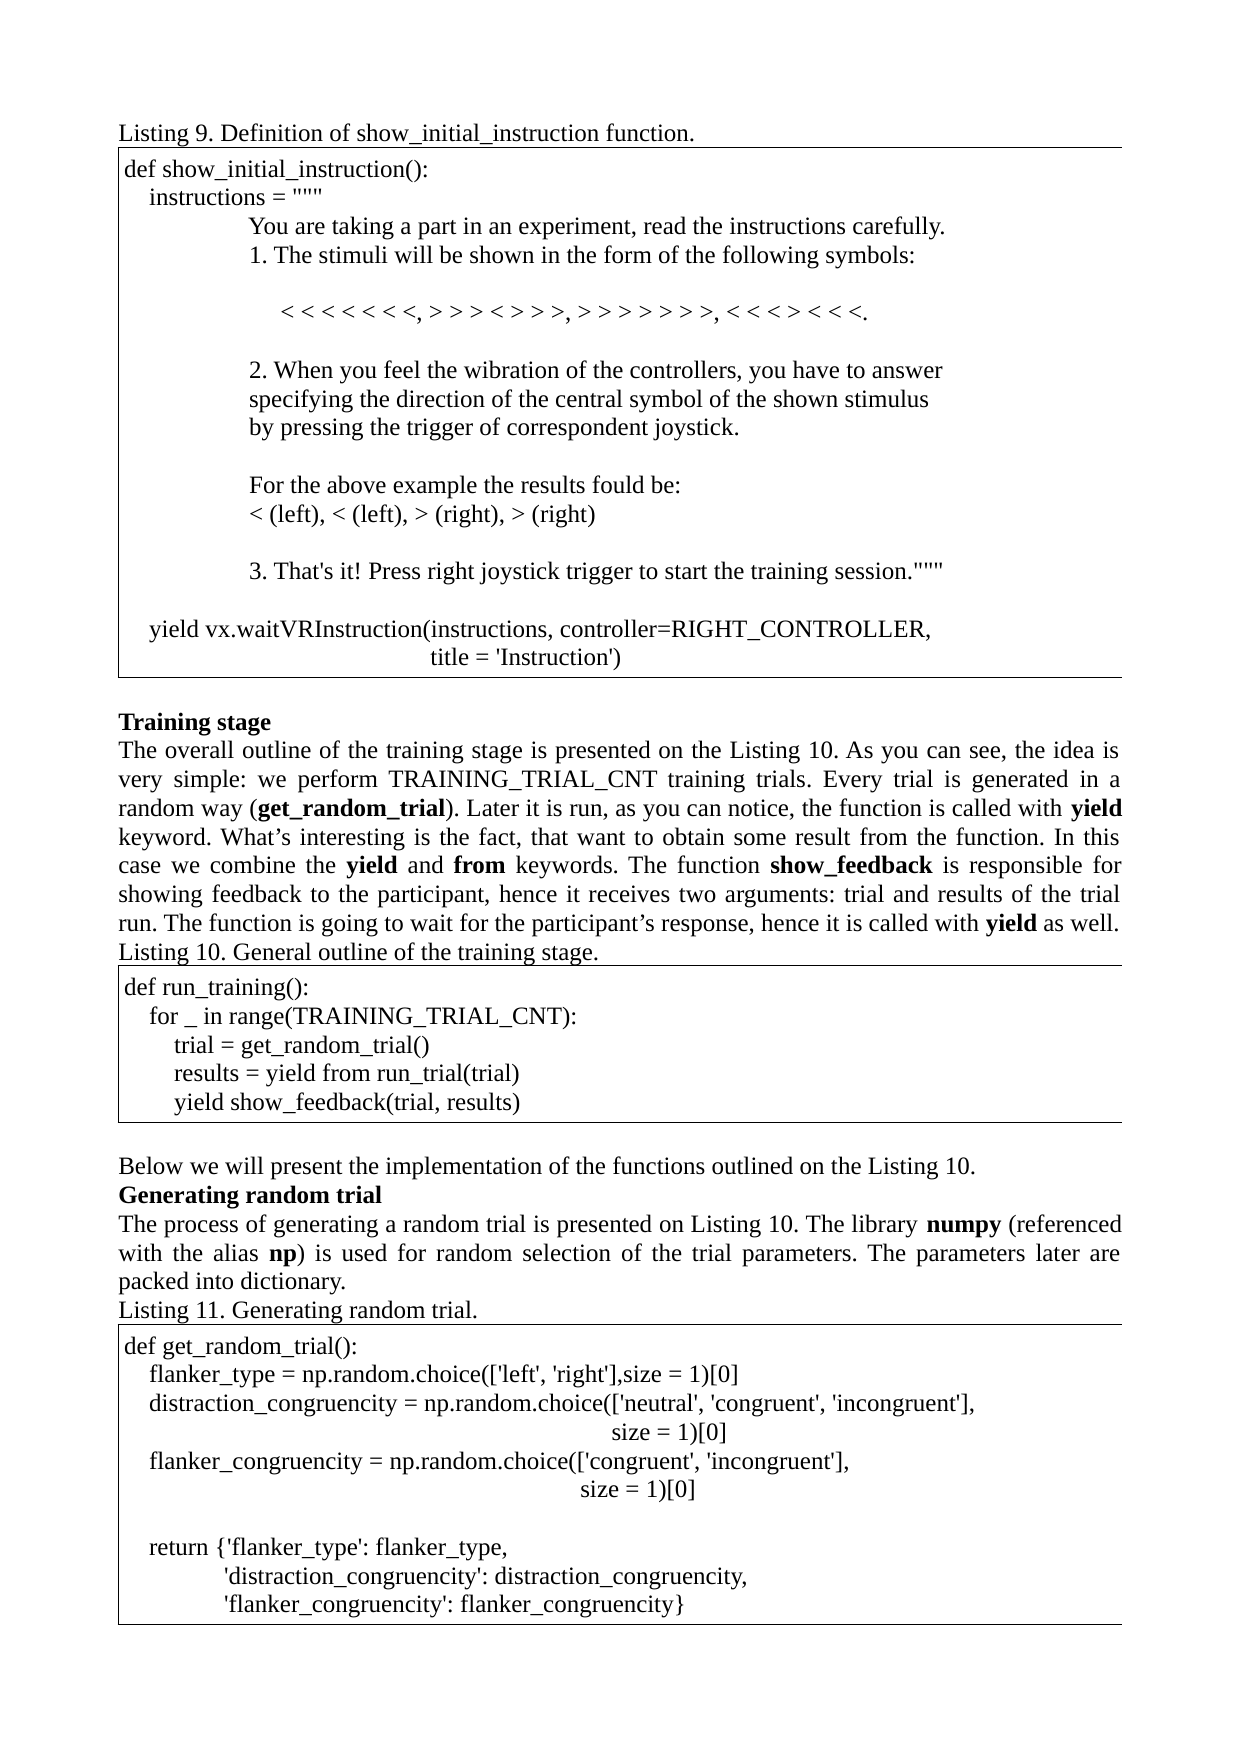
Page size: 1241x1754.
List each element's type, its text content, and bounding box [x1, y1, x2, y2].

table_header def run_training(): for _ in range(TRAINING_TRIAL_CNT): trial = get_random_trial() results = yield from run_trial(trial) yield show_feedback(trial, results) [119, 966, 1122, 1122]
text The overall outline of the training stage is presented on the Listing 10. As you can see, the idea is very simple: we perform TRAINING_TRIAL_CNT training trials. Every trial is generated in a random way (get_random_trial). Later it is run, as you can notice, the function is called with yield keyword. What’s interesting is the fact, that want to obtain some result from the function. In this case we combine the yield and from keywords. The function show_feedback is responsible for showing feedback to the participant, hence it receives two arguments: trial and results of the trial run. The function is going to wait for the participant’s response, hence it is called with yield as well. [118, 735, 1122, 937]
text Generating random trial [118, 1180, 1122, 1209]
text The process of generating a random trial is presented on Listing 10. The library numpy (referenced with the alias np) is used for random selection of the trial parameters. The parameters later are packed into dictionary. [118, 1209, 1122, 1295]
table_header def get_random_trial(): flanker_type = np.random.choice(['left', 'right'],size = 1)[0] distraction_congruencity = np.random.choice(['neutral', 'congruent', 'incongruent'], size = 1)[0] flanker_congruencity = np.random.choice(['congruent', 'incongruent'], size = 1)[0] return {'flanker_type': flanker_type, 'distraction_congruencity': distraction_congruencity, 'flanker_congruencity': flanker_congruencity} [119, 1325, 1122, 1624]
table_header def show_initial_instruction(): instructions = """ You are taking a part in an experiment, read the instructions carefully. 1. The stimuli will be shown in the form of the following symbols: < < < < < < <, > > > < > > >, > > > > > > >, < < < > < < <. 2. When you feel the wibration of the controllers, you have to answer specifying the direction of the central symbol of the shown stimulus by pressing the trigger of correspondent joystick. For the above example the results fould be: < (left), < (left), > (right), > (right) 3. That's it! Press right joystick trigger to start the training session.""" yield vx.waitVRInstruction(instructions, controller=RIGHT_CONTROLLER, title = 'Instruction') [119, 148, 1122, 677]
text Listing 9. Definition of show_initial_instruction function. [118, 118, 1122, 147]
text Listing 11. Generating random trial. [118, 1295, 1122, 1324]
text Below we will present the implementation of the functions outlined on the Listing 10. [118, 1151, 1122, 1180]
text Listing 10. General outline of the training stage. [118, 937, 1122, 965]
text Training stage [118, 707, 1122, 735]
